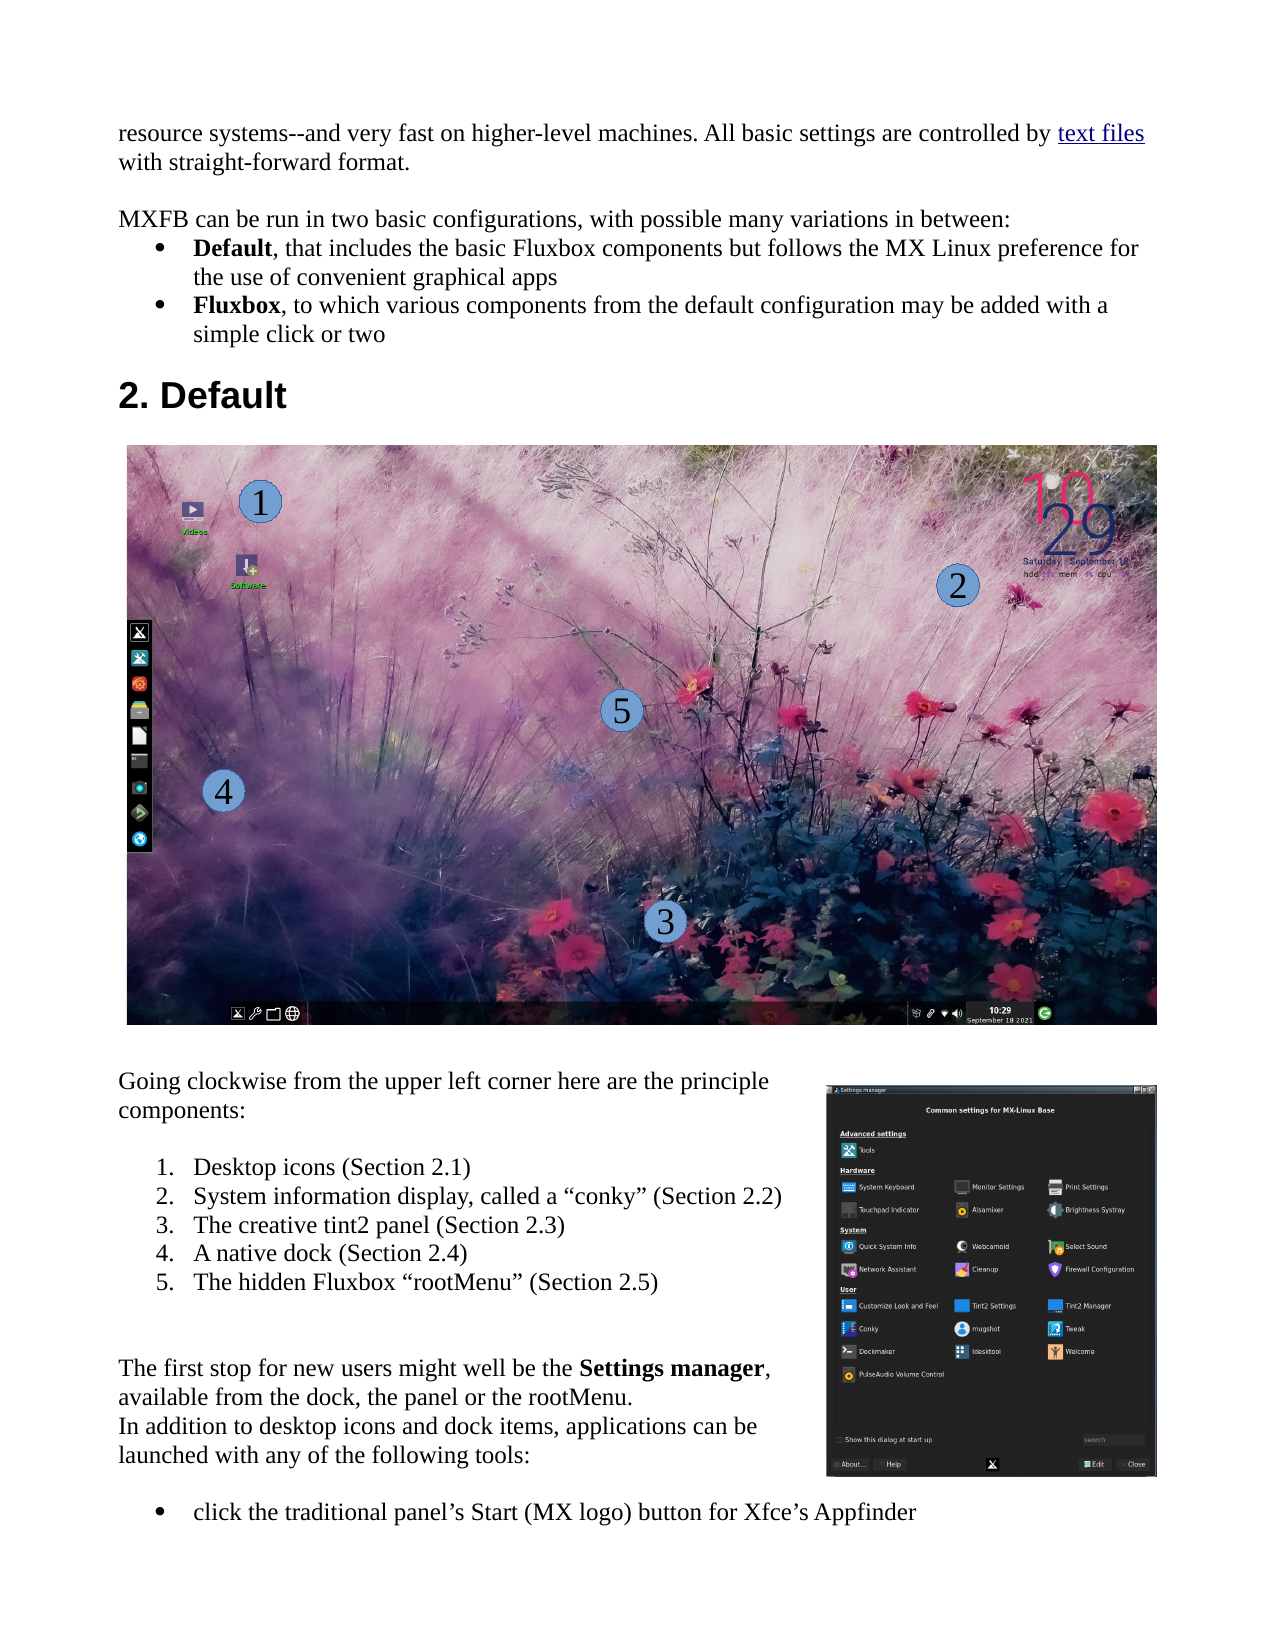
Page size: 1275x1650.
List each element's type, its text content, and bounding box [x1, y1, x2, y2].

text resource systems--and very fast on higher-level machines. All basic settings are controlled by text files with straight-forward format. [118, 118, 1157, 176]
text Going clockwise from the upper left corner here are the principle components: [118, 1066, 1157, 1123]
subtitle 2. Default [118, 373, 1157, 416]
picture [126, 445, 1157, 1025]
list System information display, called a “conky” (Section 2.2) [156, 1181, 826, 1210]
list Desktop icons (Section 2.1) [156, 1152, 826, 1181]
picture [826, 1085, 1157, 1477]
text In addition to desktop icons and dock items, applications can be launched with any of the following tools: [118, 1411, 826, 1468]
list A native dock (Section 2.4) [156, 1238, 826, 1267]
list Default, that includes the basic Fluxbox components but follows the MX Linux preference for the use of convenient graphical apps [156, 233, 1157, 291]
list click the traditional panel’s Start (MX logo) button for Xfce’s Appfinder [156, 1497, 1157, 1526]
text The first stop for new users might well be the Settings manager, available from the dock, the panel or the rootMenu. [118, 1353, 826, 1411]
text MXFB can be run in two basic configurations, with possible many variations in between: [118, 204, 1157, 233]
list The creative tint2 panel (Section 2.3) [156, 1210, 826, 1238]
list The hidden Fluxbox “rootMenu” (Section 2.5) [156, 1267, 826, 1296]
list Fluxbox, to which various components from the default configuration may be added with a simple click or two [156, 291, 1157, 348]
